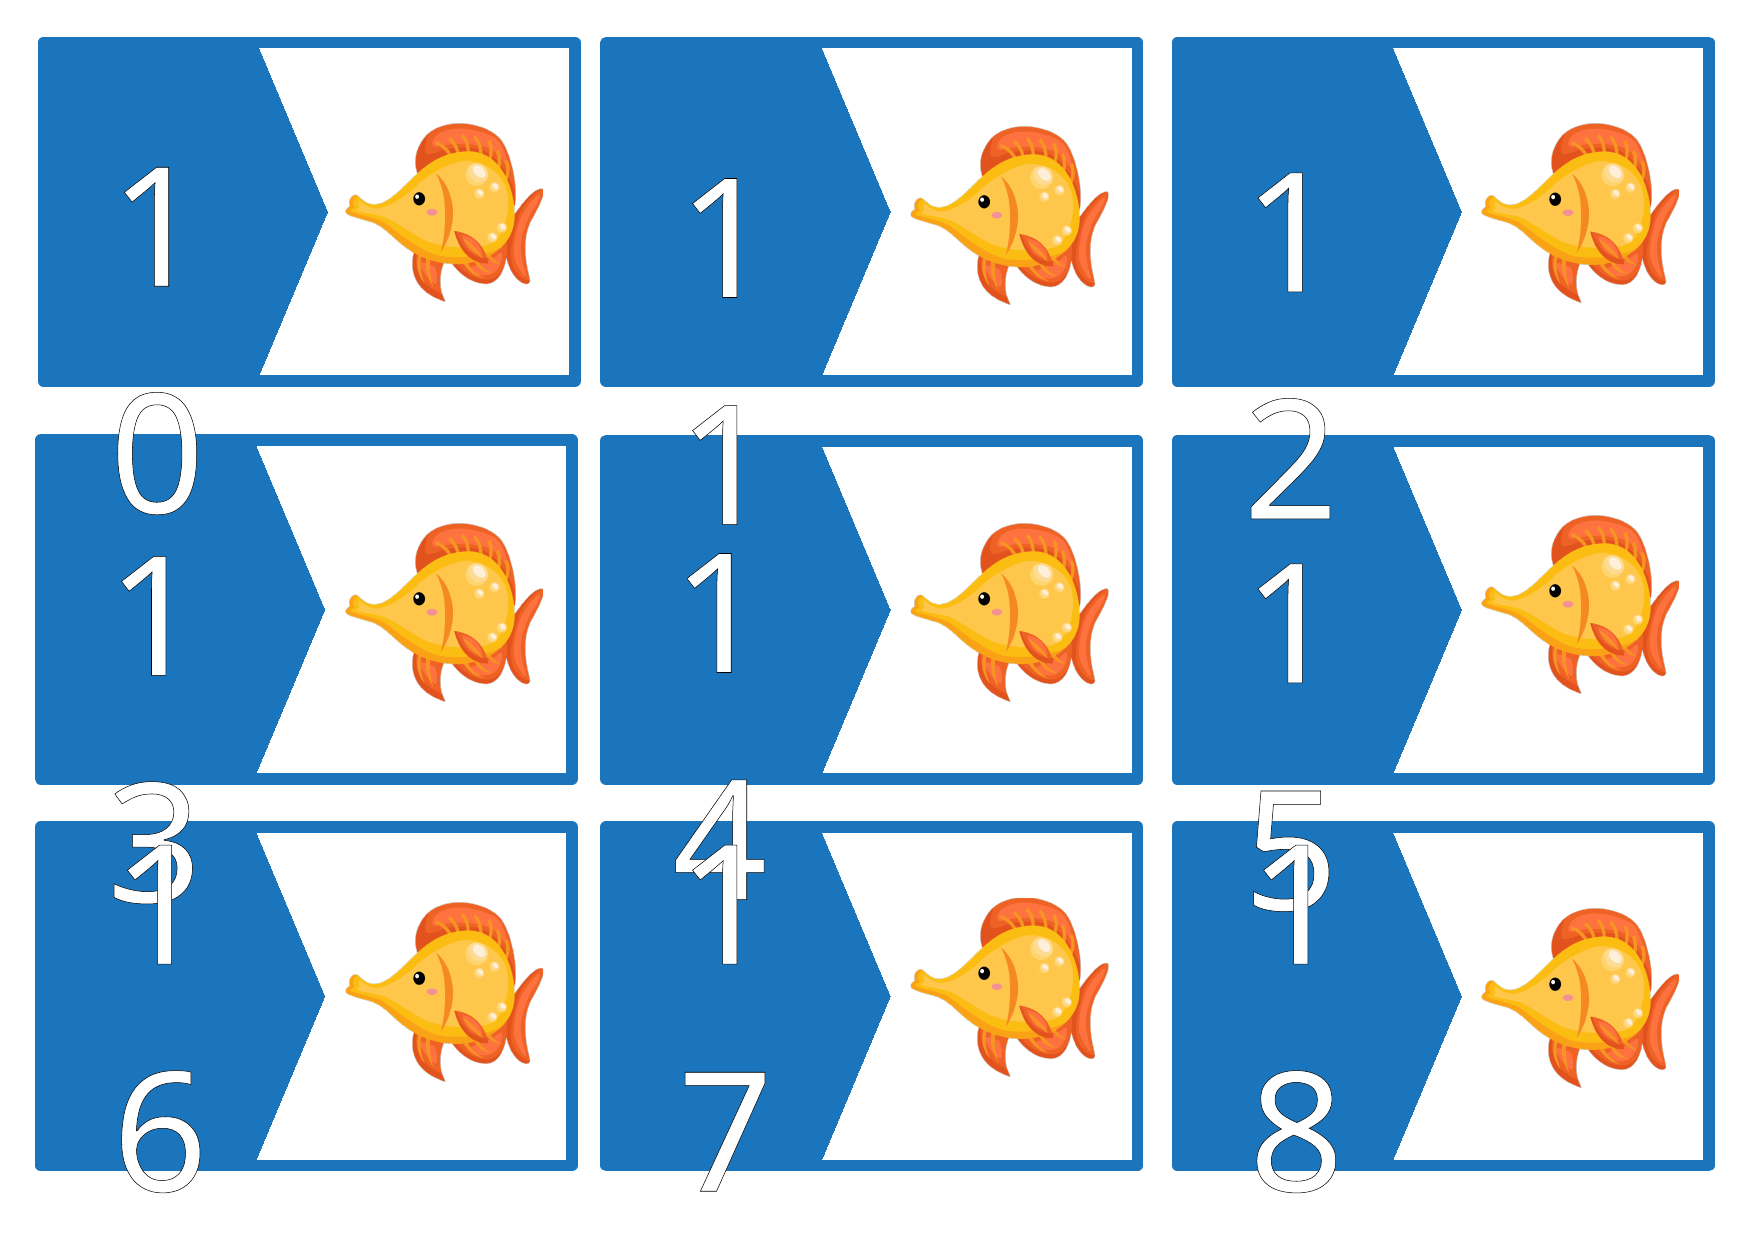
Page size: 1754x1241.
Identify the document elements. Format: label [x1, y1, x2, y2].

picture [345, 123, 544, 302]
picture [1481, 515, 1680, 694]
picture [345, 523, 544, 702]
picture [1481, 908, 1680, 1088]
picture [910, 523, 1109, 702]
picture [1481, 123, 1680, 303]
picture [910, 126, 1109, 305]
picture [910, 898, 1109, 1077]
picture [345, 902, 544, 1082]
